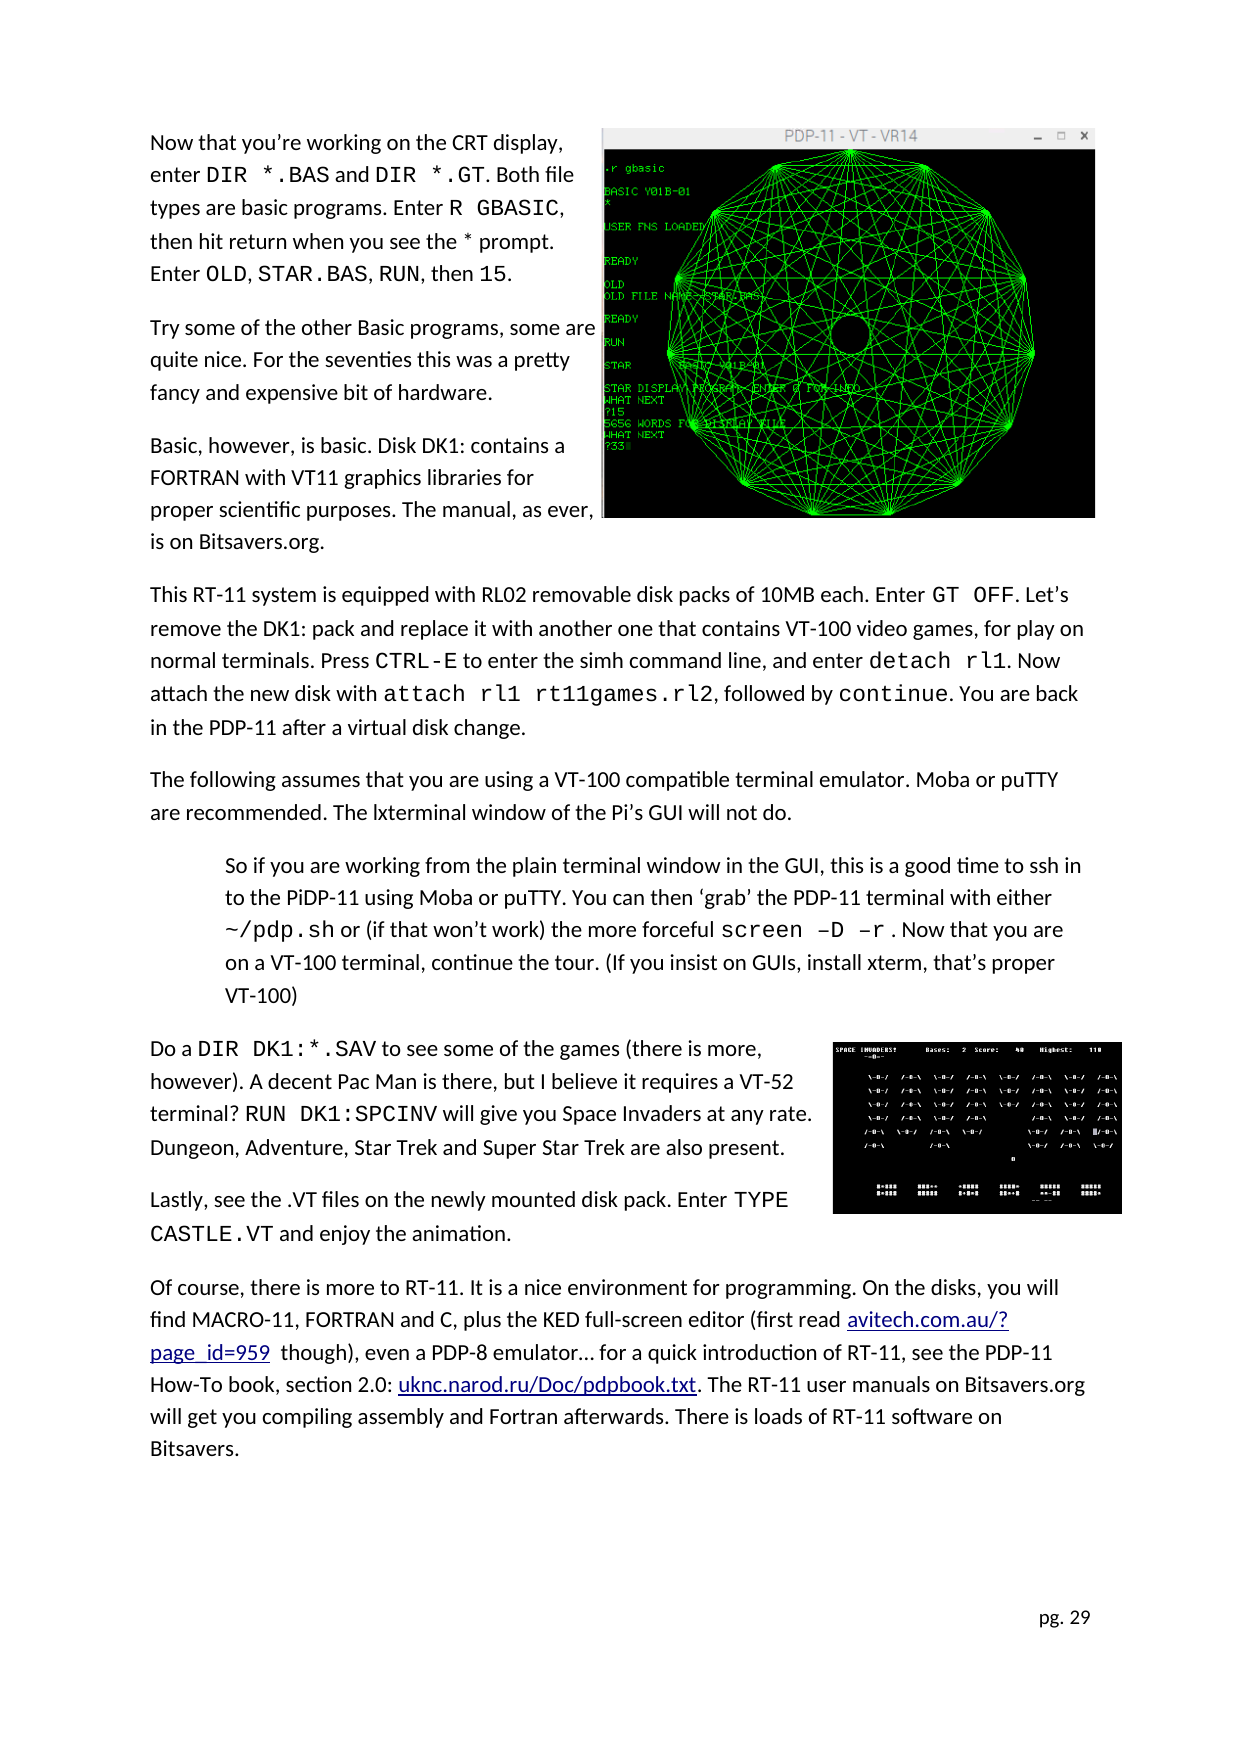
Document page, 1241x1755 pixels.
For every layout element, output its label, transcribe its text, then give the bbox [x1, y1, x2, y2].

text Basic, however, is basic. Disk DK1: contains a FORTRAN with VT11 graphics libraries for proper scientific purposes. The manual, as ever, is on Bitsavers.org. [150, 431, 1090, 555]
text So if you are working from the plain terminal window in the GUI, this is a good time to ssh in to the PiDP-11 using Moba or puTTY. You can then ‘grab’ the PDP-11 terminal with either ~/pdp.sh or (if that won’t work) the more forceful screen –D –r . Now that you are on a VT-100 terminal, continue the tour. (If you insist on GUIs, install xterm, that’s proper VT-100) [225, 851, 1090, 1009]
text Try some of the other Basic programs, some are quite nice. For the seventies this was a pretty fancy and expensive bit of hardware. [150, 313, 601, 406]
text The following assumes that you are using a VT-100 compatible terminal emulator. Moba or puTTY are recommended. The lxterminal window of the Pi’s GUI will not do. [150, 766, 1090, 826]
text Of course, there is more to RT-11. It is a nice environment for programming. On the disks, you will find MACRO-11, FORTRAN and C, plus the KED full-screen editor (first read avitech.com.au/?page_id=959 though), even a PDP-8 emulator… for a quick introduction of RT-11, see the PDP-11 How-To book, section 2.0: uknc.narod.ru/Doc/pdpbook.txt. The RT-11 user manuals on Bitsavers.org will get you compiling assembly and Fortran afterwards. There is loads of RT-11 software on Bitsavers. [150, 1273, 1090, 1462]
text Now that you’re working on the CRT display, enter DIR *.BAS and DIR *.GT. Both file types are basic programs. Enter R GBASIC, then hit return when you see the * prompt. Enter OLD, STAR.BAS, RUN, then 15. [150, 128, 601, 288]
text Do a DIR DK1:*.SAV to see some of the games (there is more, however). A decent Pac Man is there, but I believe it requires a VT-52 terminal? RUN DK1:SPCINV will give you Space Invaders at any rate. Dungeon, Adventure, Star Trek and Super Star Trek are also present. [150, 1034, 1090, 1161]
text Lastly, see the .VT files on the newly mounted disk pack. Enter TYPE CASTLE.VT and enjoy the animation. [150, 1186, 1090, 1248]
text This RT-11 system is equipped with RL02 removable disk packs of 10MB each. Enter GT OFF. Let’s remove the DK1: pack and replace it with another one that contains VT-100 video games, for play on normal terminals. Press CTRL-E to enter the simh command line, and enter detach rl1. Now attach the new disk with attach rl1 rt11games.rl2, followed by continue. You are back in the PDP-11 after a virtual disk change. [150, 580, 1090, 741]
